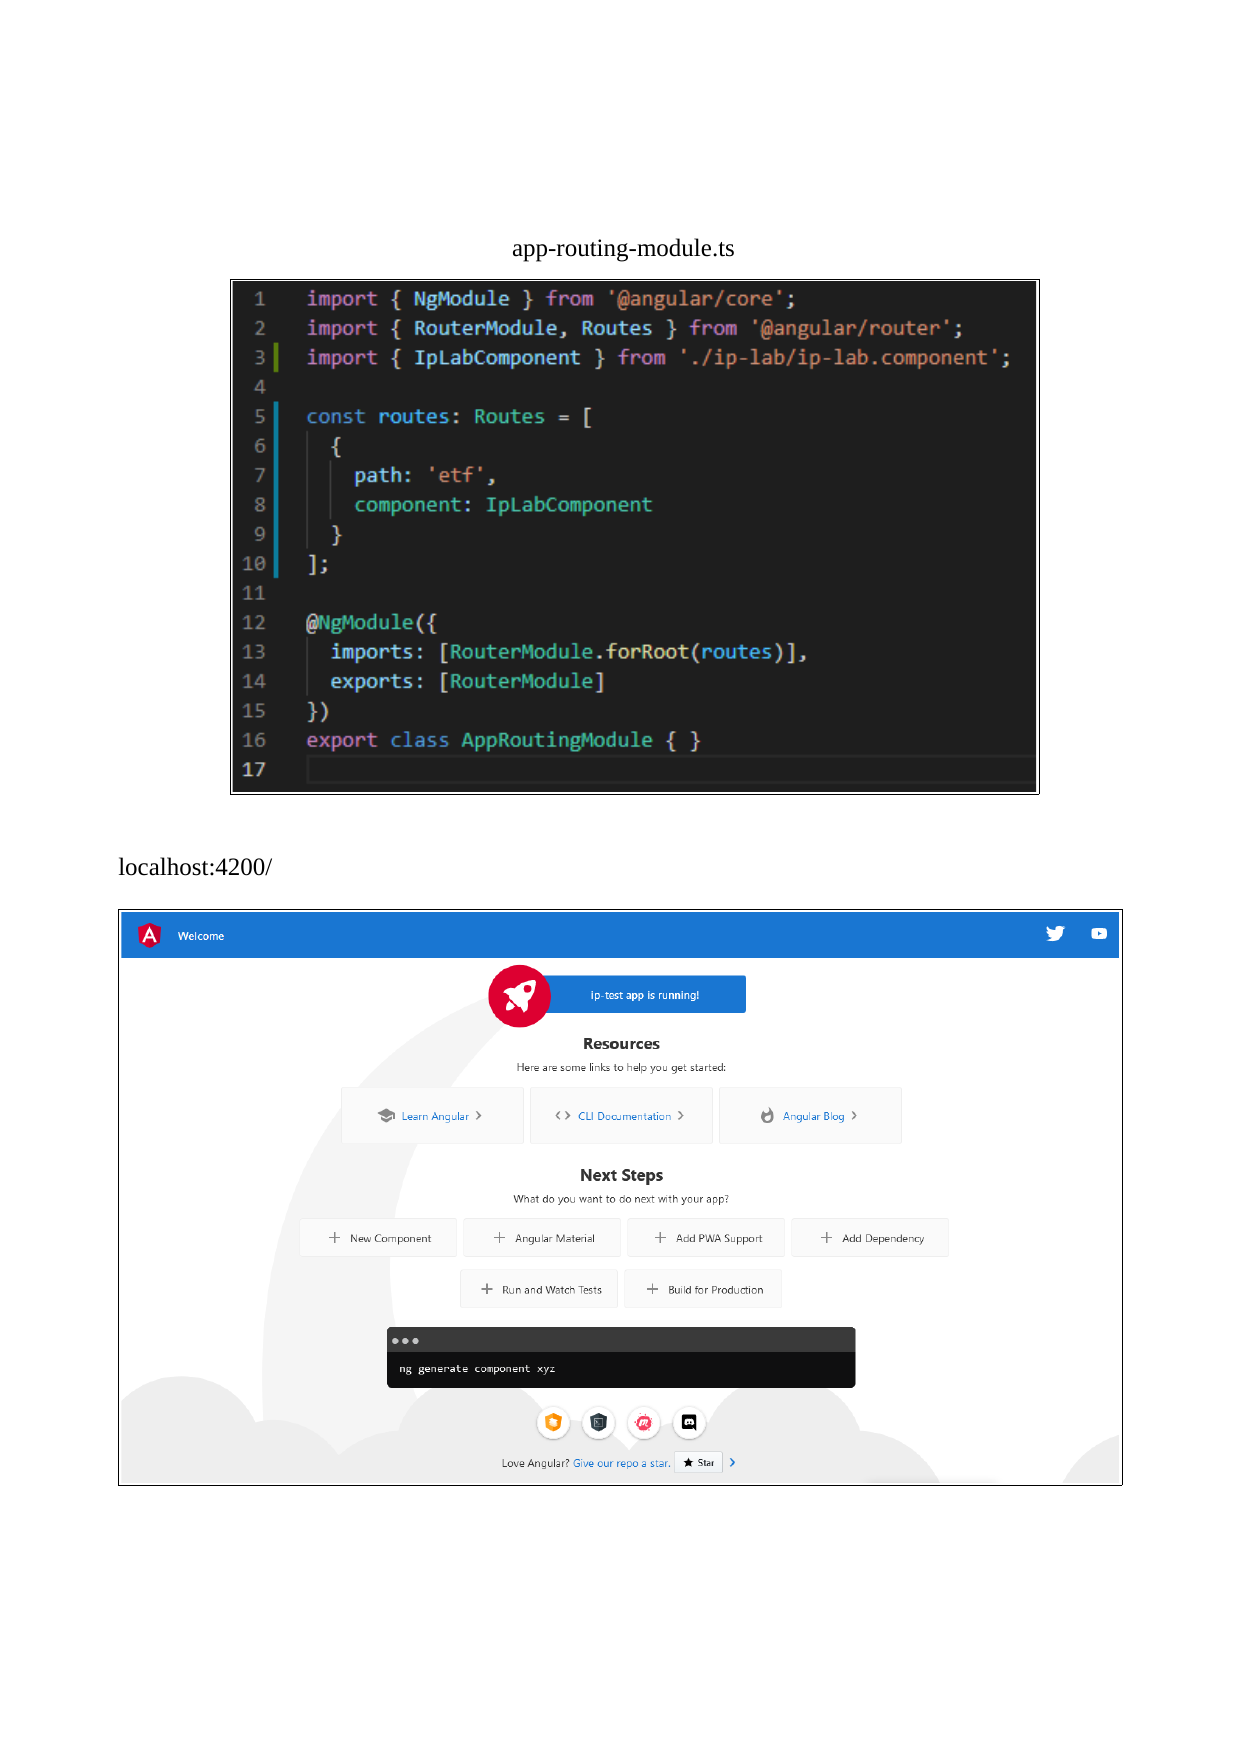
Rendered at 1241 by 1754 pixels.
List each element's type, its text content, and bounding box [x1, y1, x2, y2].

text app-routing-module.ts [118, 233, 1122, 262]
picture [121, 912, 1119, 1483]
picture [232, 281, 1037, 792]
text localhost:4200/ [118, 852, 1122, 881]
